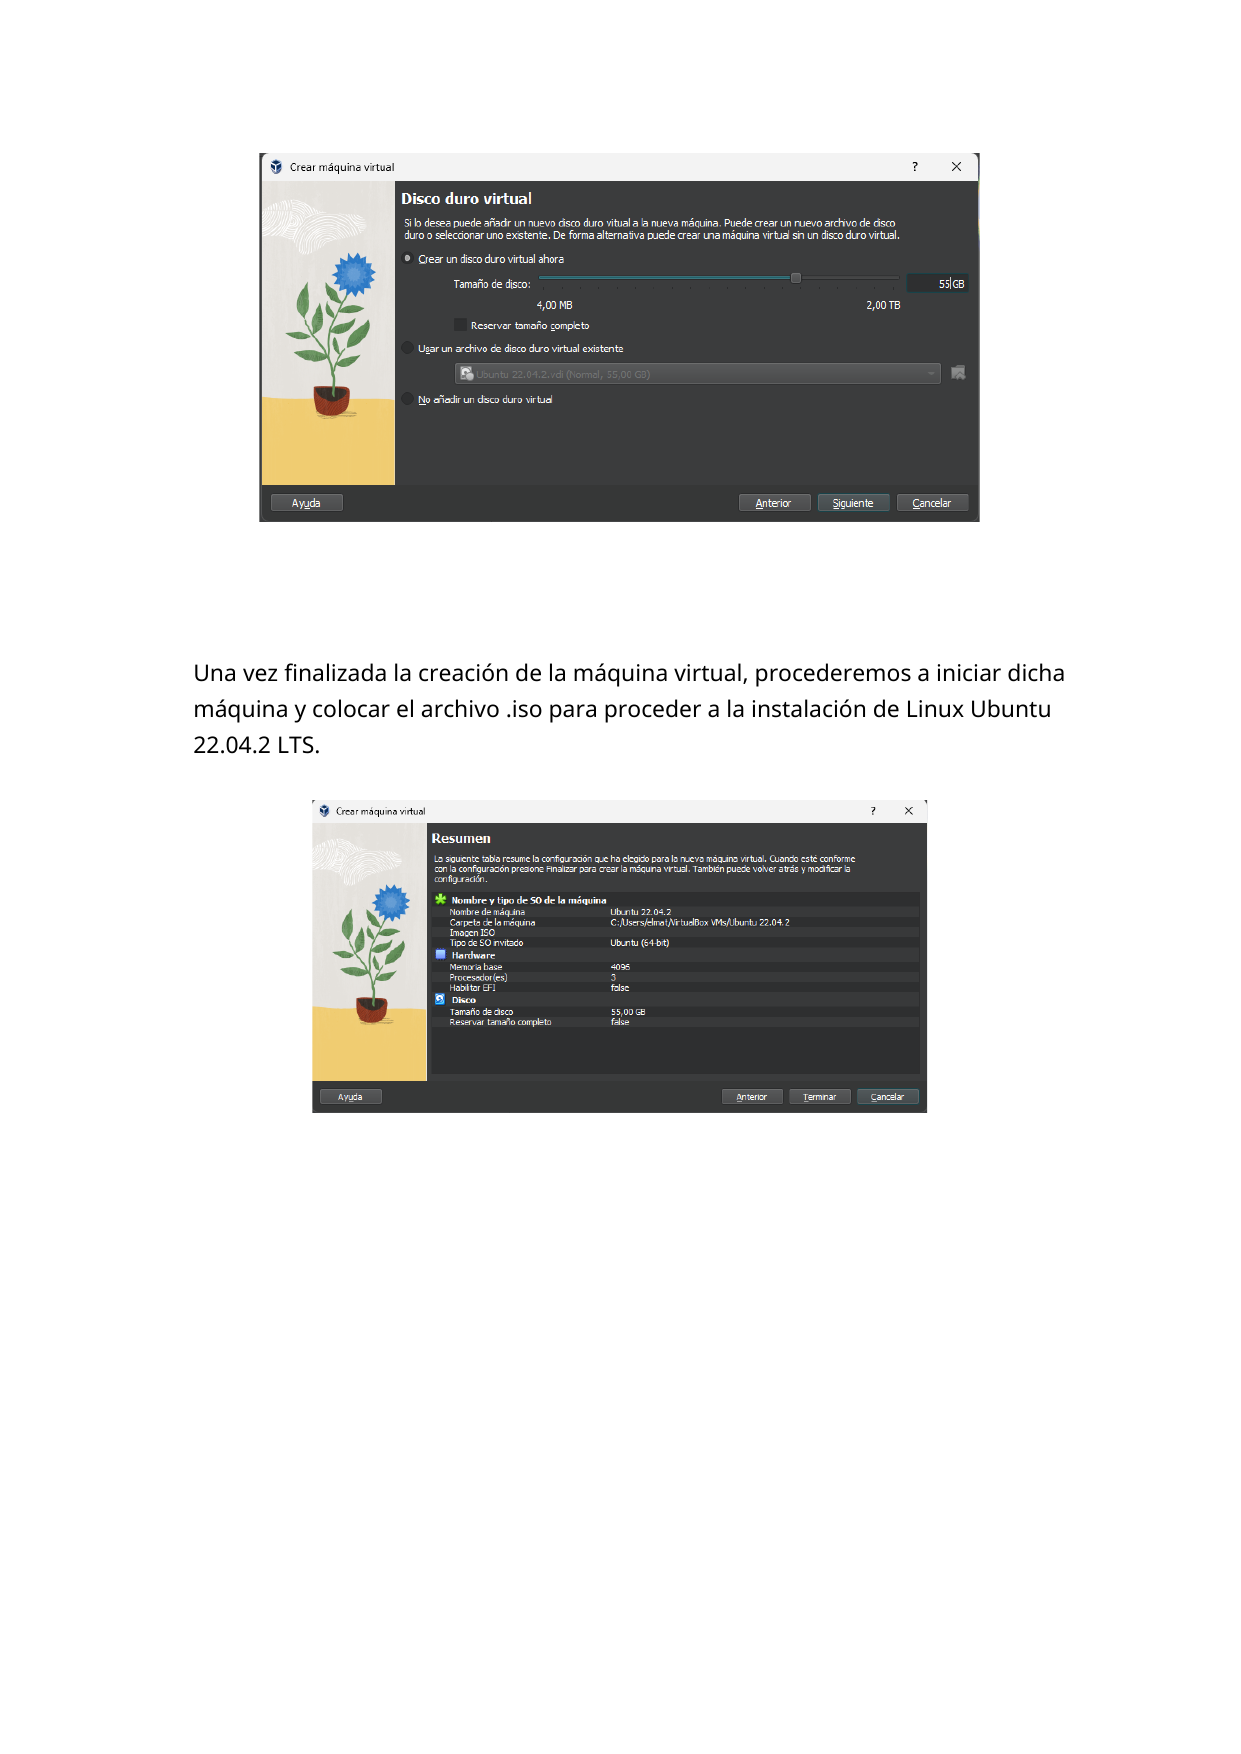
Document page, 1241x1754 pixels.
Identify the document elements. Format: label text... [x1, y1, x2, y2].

text Una vez finalizada la creación de la máquina virtual, procederemos a iniciar dicha máquina y colocar el archivo .iso para proceder a la instalación de Linux Ubuntu 22.04.2 LTS. [193, 657, 1122, 760]
picture [312, 800, 928, 1113]
picture [259, 153, 980, 522]
